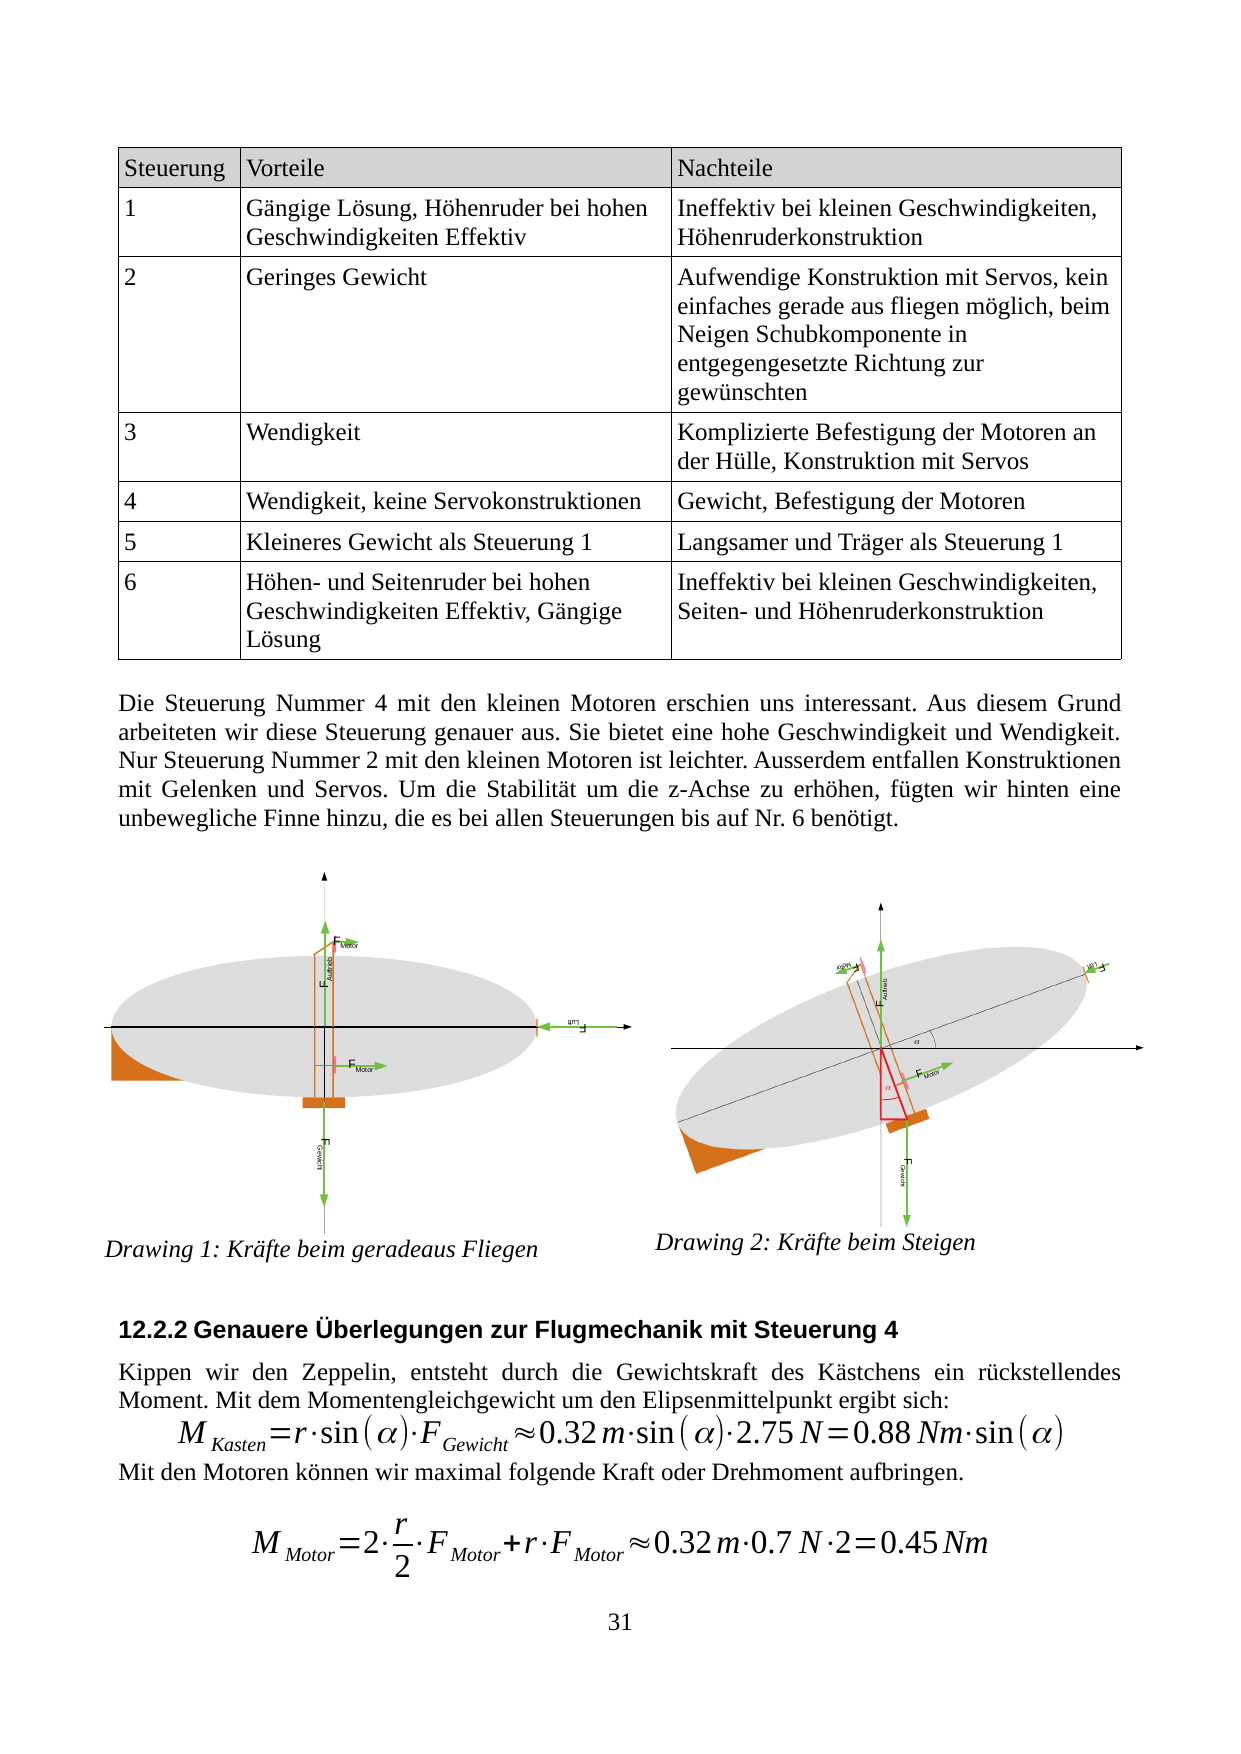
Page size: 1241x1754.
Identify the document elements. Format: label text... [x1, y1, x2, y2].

table_cell Wendigkeit, keine Servokonstruktionen [241, 482, 671, 521]
table_cell 2 [119, 257, 240, 412]
text Die Steuerung Nummer 4 mit den kleinen Motoren erschien uns interessant. Aus diesem Grund arbeiteten wir diese Steuerung genauer aus. Sie bietet eine hohe Geschwindigkeit und Wendigkeit. Nur Steuerung Nummer 2 mit den kleinen Motoren ist leichter. Ausserdem entfallen Konstruktionen mit Gelenken und Servos. Um die Stabilität um die z-Achse zu erhöhen, fügten wir hinten eine unbewegliche Finne hinzu, die es bei allen Steuerungen bis auf Nr. 6 benötigt. [118, 688, 1122, 832]
table_cell Aufwendige Konstruktion mit Servos, kein einfaches gerade aus fliegen möglich, beim Neigen Schubkomponente in entgegengesetzte Richtung zur gewünschten [672, 257, 1121, 412]
table_header Nachteile [672, 148, 1121, 187]
table_cell 6 [119, 562, 240, 659]
table_cell 1 [119, 188, 240, 256]
text Kippen wir den Zeppelin, entsteht durch die Gewichtskraft des Kästchens ein rückstellendes Moment. Mit dem Momentengleichgewicht um den Elipsenmittelpunkt ergibt sich: [118, 1357, 1122, 1414]
table_cell 3 [119, 413, 240, 481]
table_cell Komplizierte Befestigung der Motoren an der Hülle, Konstruktion mit Servos [672, 413, 1121, 481]
table_cell Ineffektiv bei kleinen Geschwindigkeiten, Höhenruderkonstruktion [672, 188, 1121, 256]
table_cell Ineffektiv bei kleinen Geschwindigkeiten, Seiten- und Höhenruderkonstruktion [672, 562, 1121, 659]
text Drawing 1: Kräfte beim geradeaus Fliegen [104, 884, 641, 1263]
subtitle Genauere Überlegungen zur Flugmechanik mit Steuerung 4 [118, 1315, 1122, 1344]
table_cell Gewicht, Befestigung der Motoren [672, 482, 1121, 521]
table_cell Wendigkeit [241, 413, 671, 481]
text Mit den Motoren können wir maximal folgende Kraft oder Drehmoment aufbringen. [118, 1414, 1122, 1485]
table_header Vorteile [241, 148, 671, 187]
table_cell 4 [119, 482, 240, 521]
table_cell 5 [119, 522, 240, 561]
table_cell Höhen- und Seitenruder bei hohen Geschwindigkeiten Effektiv, Gängige Lösung [241, 562, 671, 659]
text Drawing 2: Kräfte beim Steigen [655, 887, 1151, 1256]
table_cell Langsamer und Träger als Steuerung 1 [672, 522, 1121, 561]
table_header Steuerung [119, 148, 240, 187]
table_cell Geringes Gewicht [241, 257, 671, 412]
table_cell Kleineres Gewicht als Steuerung 1 [241, 522, 671, 561]
table_cell Gängige Lösung, Höhenruder bei hohen Geschwindigkeiten Effektiv [241, 188, 671, 256]
